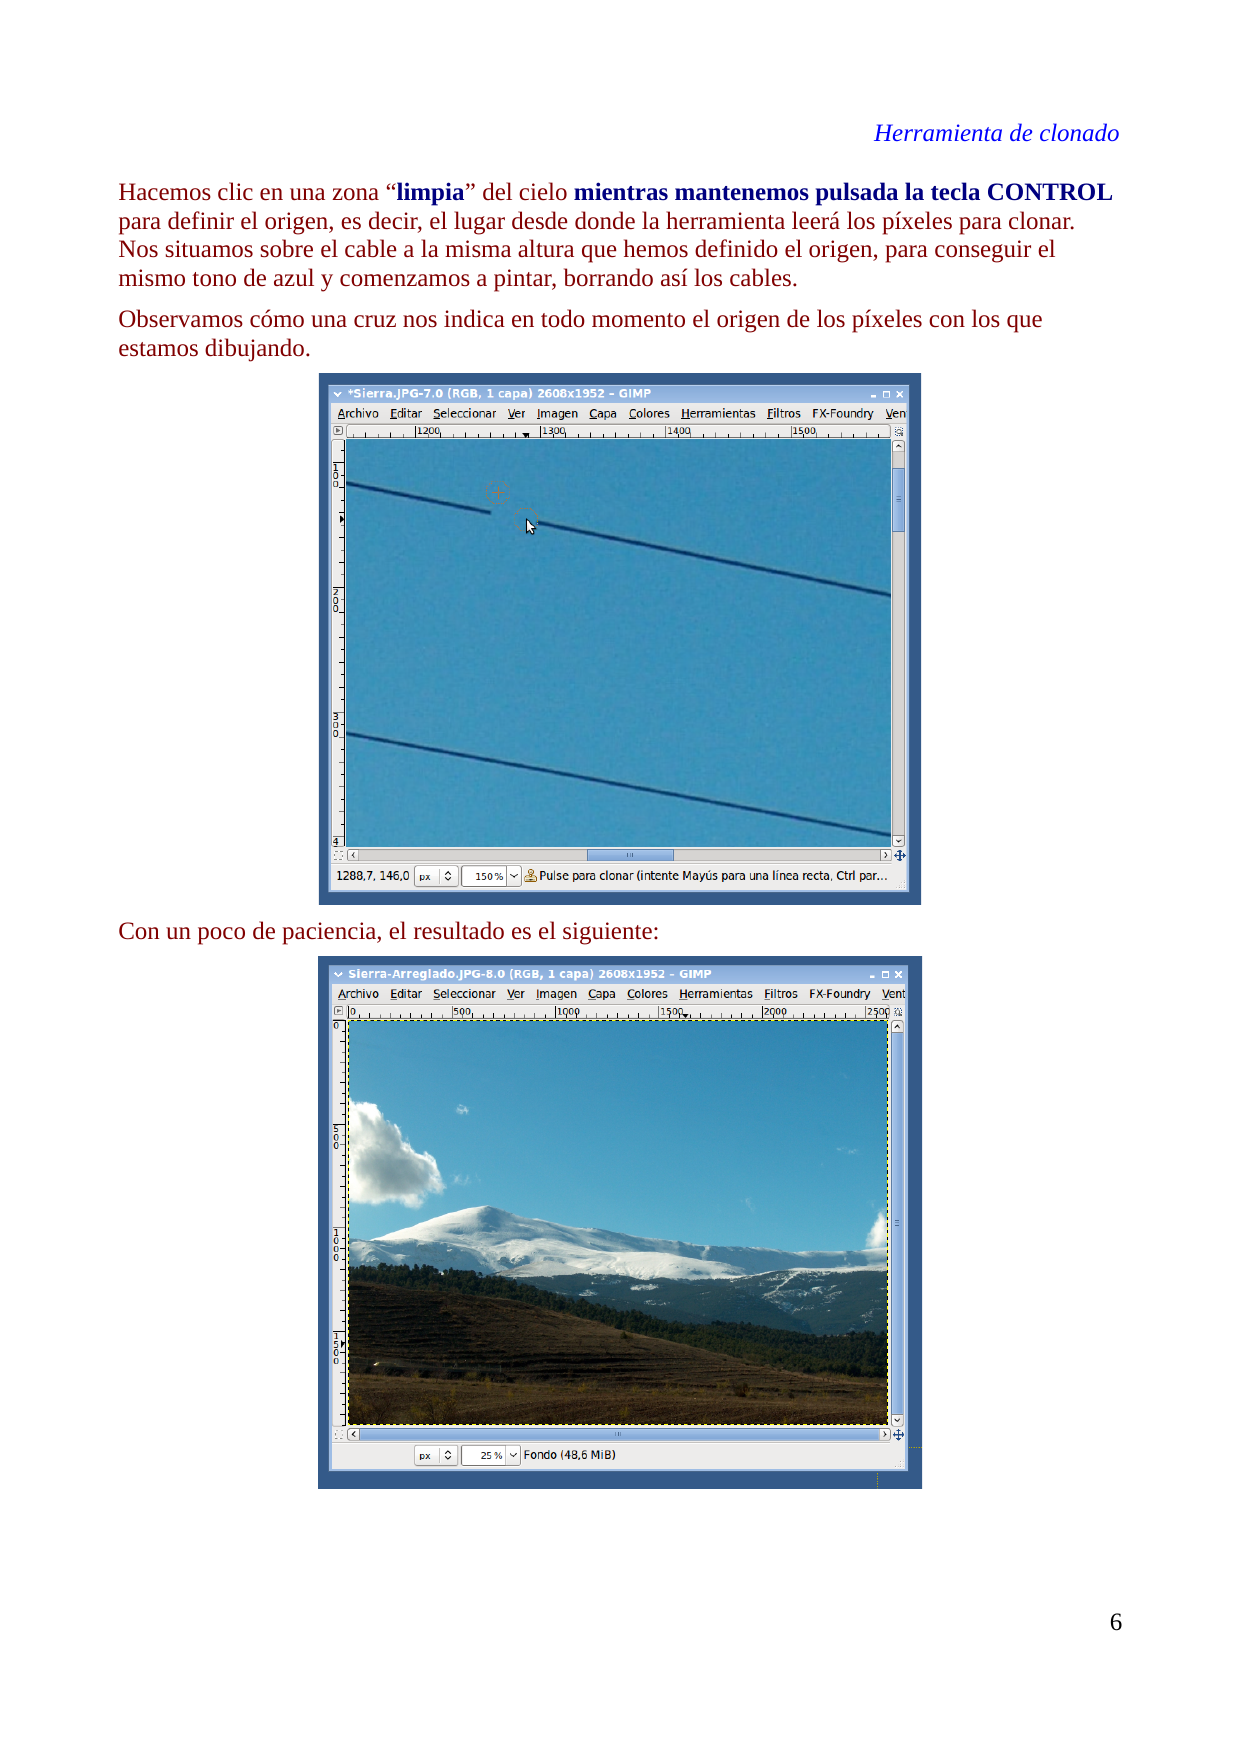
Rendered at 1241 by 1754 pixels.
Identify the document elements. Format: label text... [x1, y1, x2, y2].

picture [318, 373, 922, 905]
picture [318, 956, 923, 1489]
text Hacemos clic en una zona “limpia” del cielo mientras mantenemos pulsada la tecla CONTROL para definir el origen, es decir, el lugar desde donde la herramienta leerá los píxeles para clonar. Nos situamos sobre el cable a la misma altura que hemos definido el origen, para conseguir el mismo tono de azul y comenzamos a pintar, borrando así los cables. [118, 177, 1122, 292]
text Con un poco de paciencia, el resultado es el siguiente: [118, 916, 1122, 945]
text Observamos cómo una cruz nos indica en todo momento el origen de los píxeles con los que estamos dibujando. [118, 304, 1122, 361]
